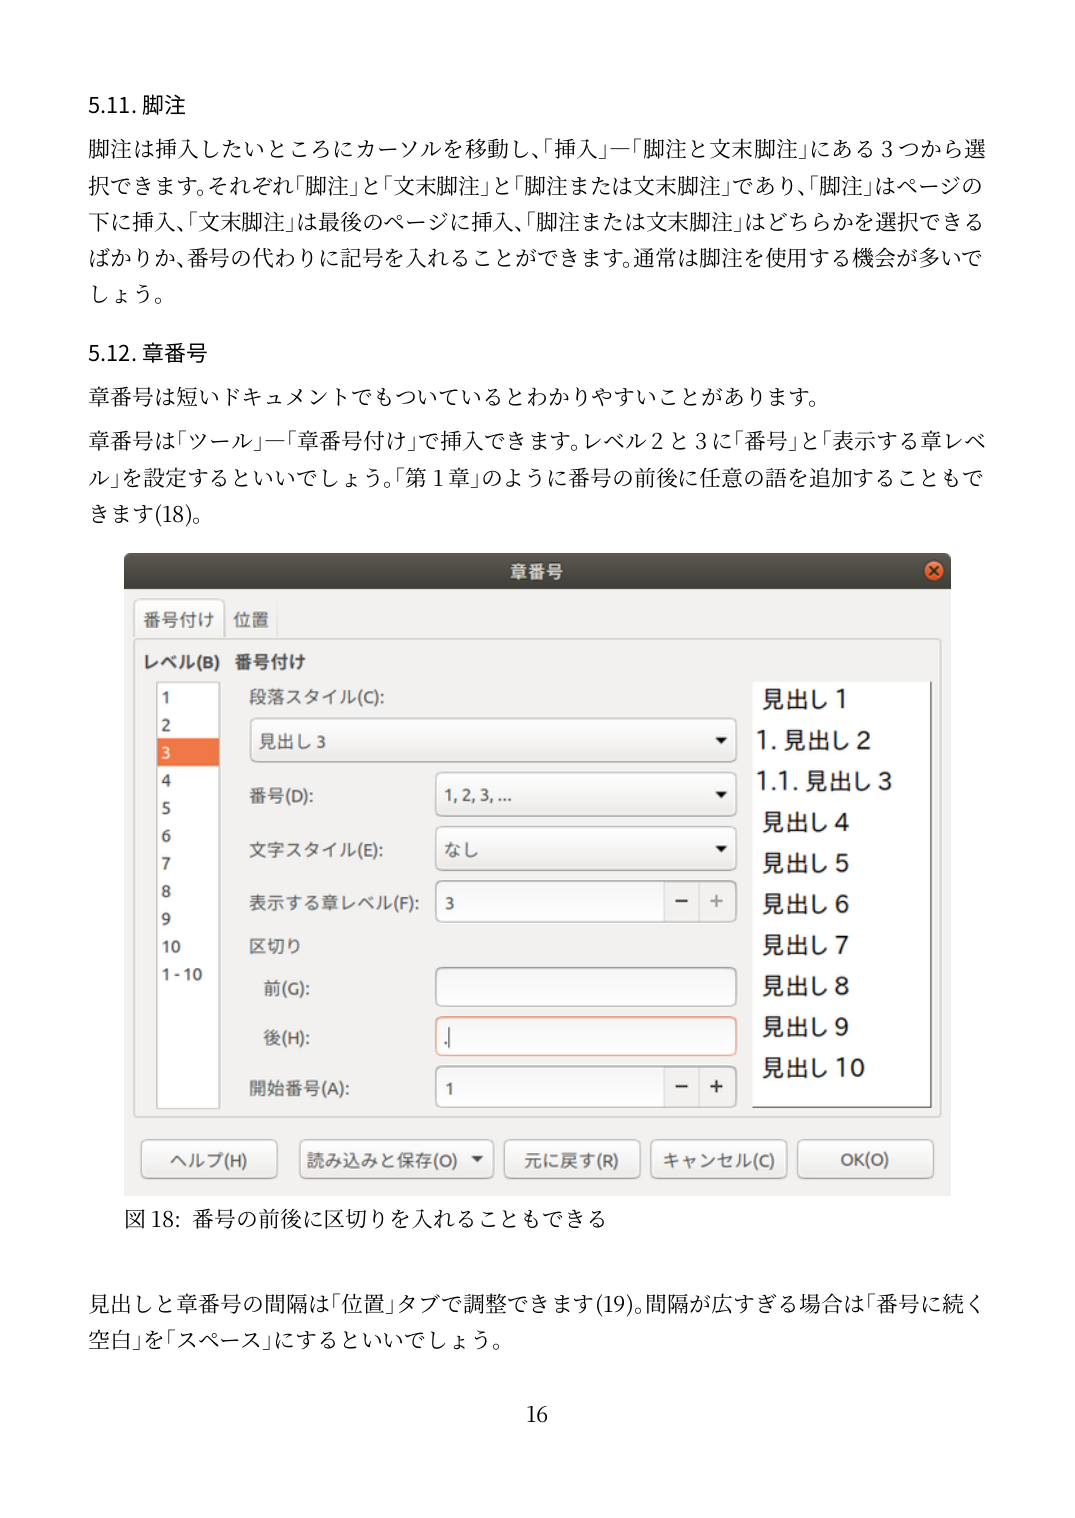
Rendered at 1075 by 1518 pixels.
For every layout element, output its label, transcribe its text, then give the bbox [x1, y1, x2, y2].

subtitle 脚注 [88, 88, 986, 120]
subtitle 章番号 [88, 336, 986, 368]
text 脚注は挿入したいところにカーソルを移動し、「挿入」―「脚注と文末脚注」にある3つから選択できます。それぞれ「脚注」と「文末脚注」と「脚注または文末脚注」であり、「脚注」はページの下に挿入、「文末脚注」は最後のページに挿入、「脚注または文末脚注」はどちらかを選択できるばかりか、番号の代わりに記号を入れることができます。通常は脚注を使用する機会が多いでしょう。 [88, 133, 986, 309]
text 見出しと章番号の間隔は「位置」タブで調整できます(図 19)。間隔が広すぎる場合は「番号に続く空白」を「スペース」にするといいでしょう。 [88, 1287, 986, 1354]
text 章番号は短いドキュメントでもついているとわかりやすいことがあります。 [88, 380, 986, 412]
picture [124, 553, 951, 1196]
text 章番号は「ツール」―「章番号付け」で挿入できます。レベル2と3に「番号」と「表示する章レベル」を設定するといいでしょう。「第1章」のように番号の前後に任意の語を追加することもできます(図 18)。 [88, 424, 986, 528]
text 図 18: 番号の前後に区切りを入れることもできる [124, 1196, 951, 1233]
